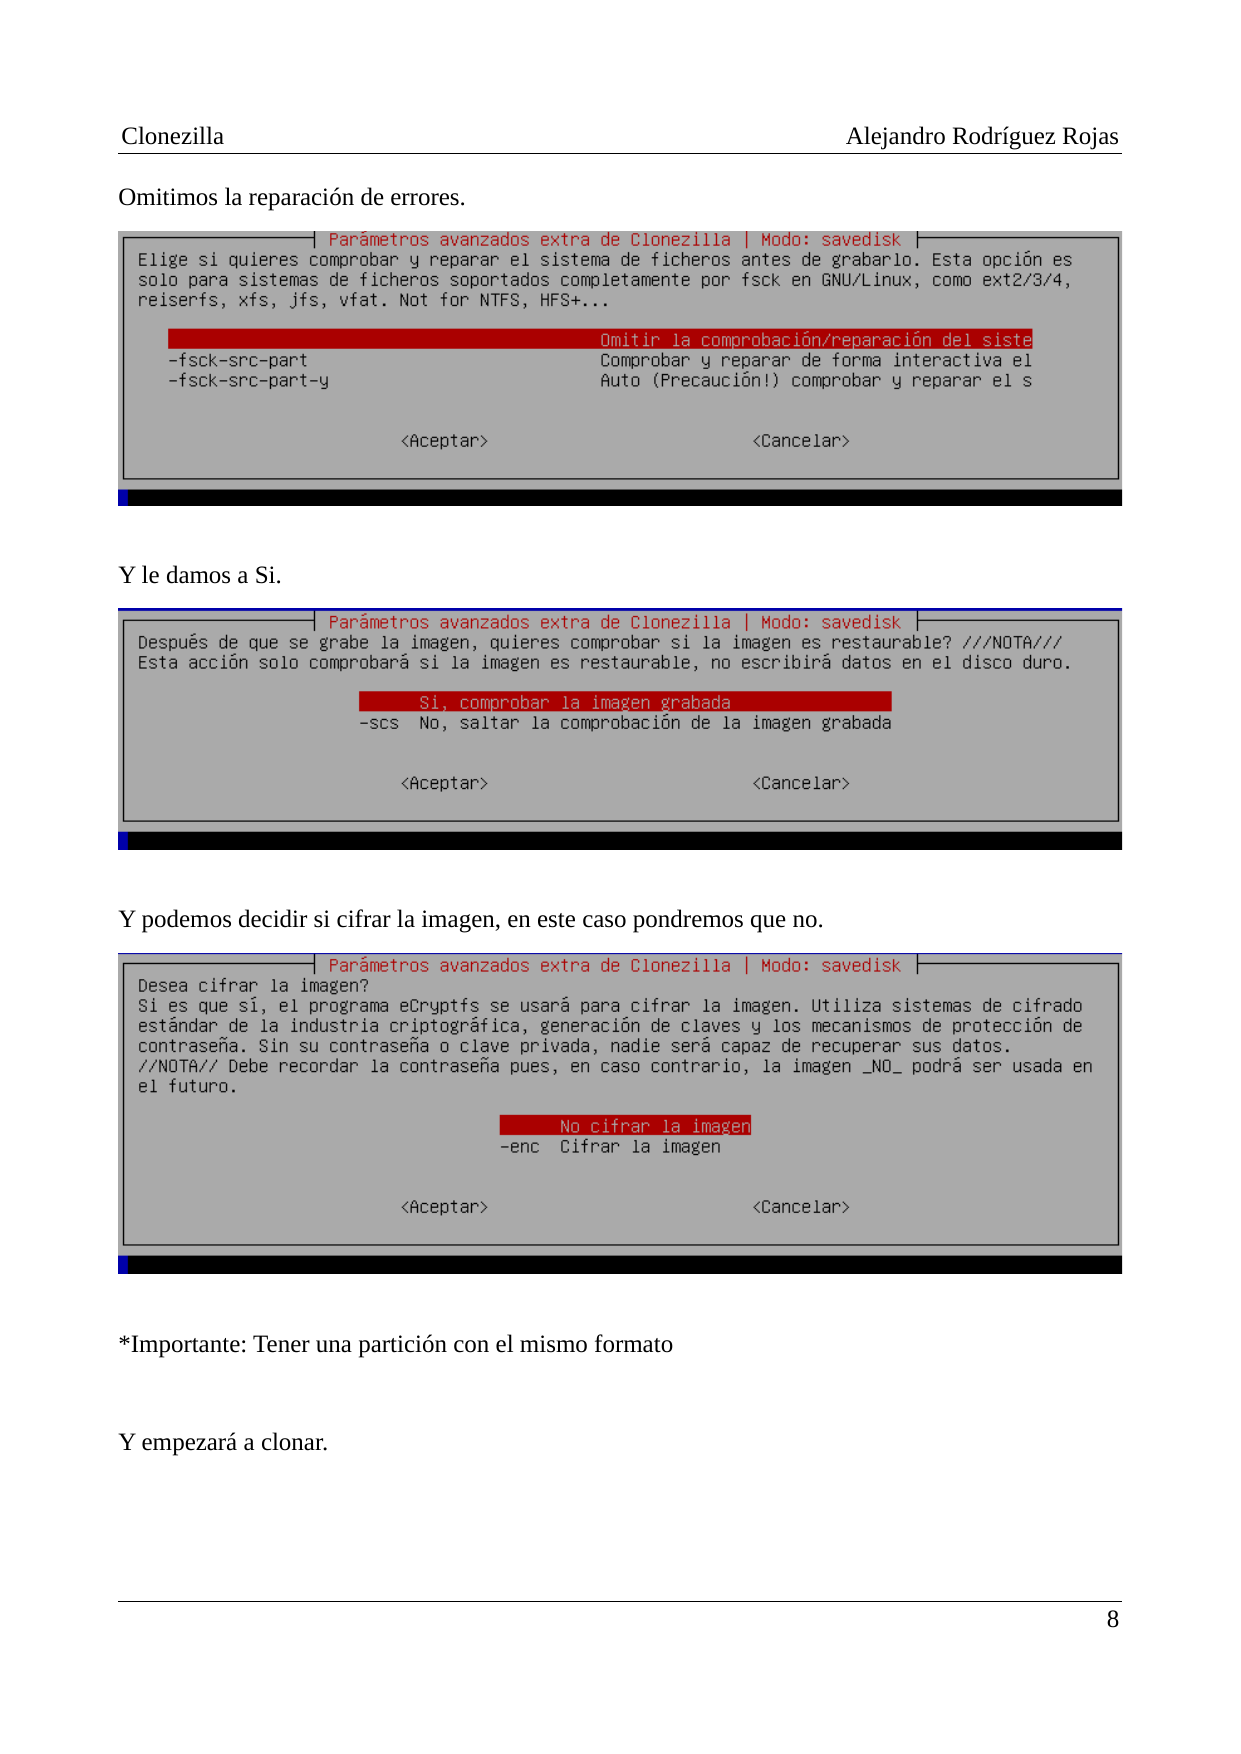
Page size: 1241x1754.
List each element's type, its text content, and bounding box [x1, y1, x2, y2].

picture [118, 231, 1123, 506]
text Y empezará a clonar. [118, 1427, 1122, 1456]
picture [118, 953, 1123, 1274]
text Omitimos la reparación de errores. [118, 182, 1122, 211]
picture [118, 608, 1123, 850]
text Y podemos decidir si cifrar la imagen, en este caso pondremos que no. [118, 904, 1122, 933]
text *Importante: Tener una partición con el mismo formato [118, 1329, 1122, 1358]
text Y le damos a Si. [118, 560, 1122, 589]
